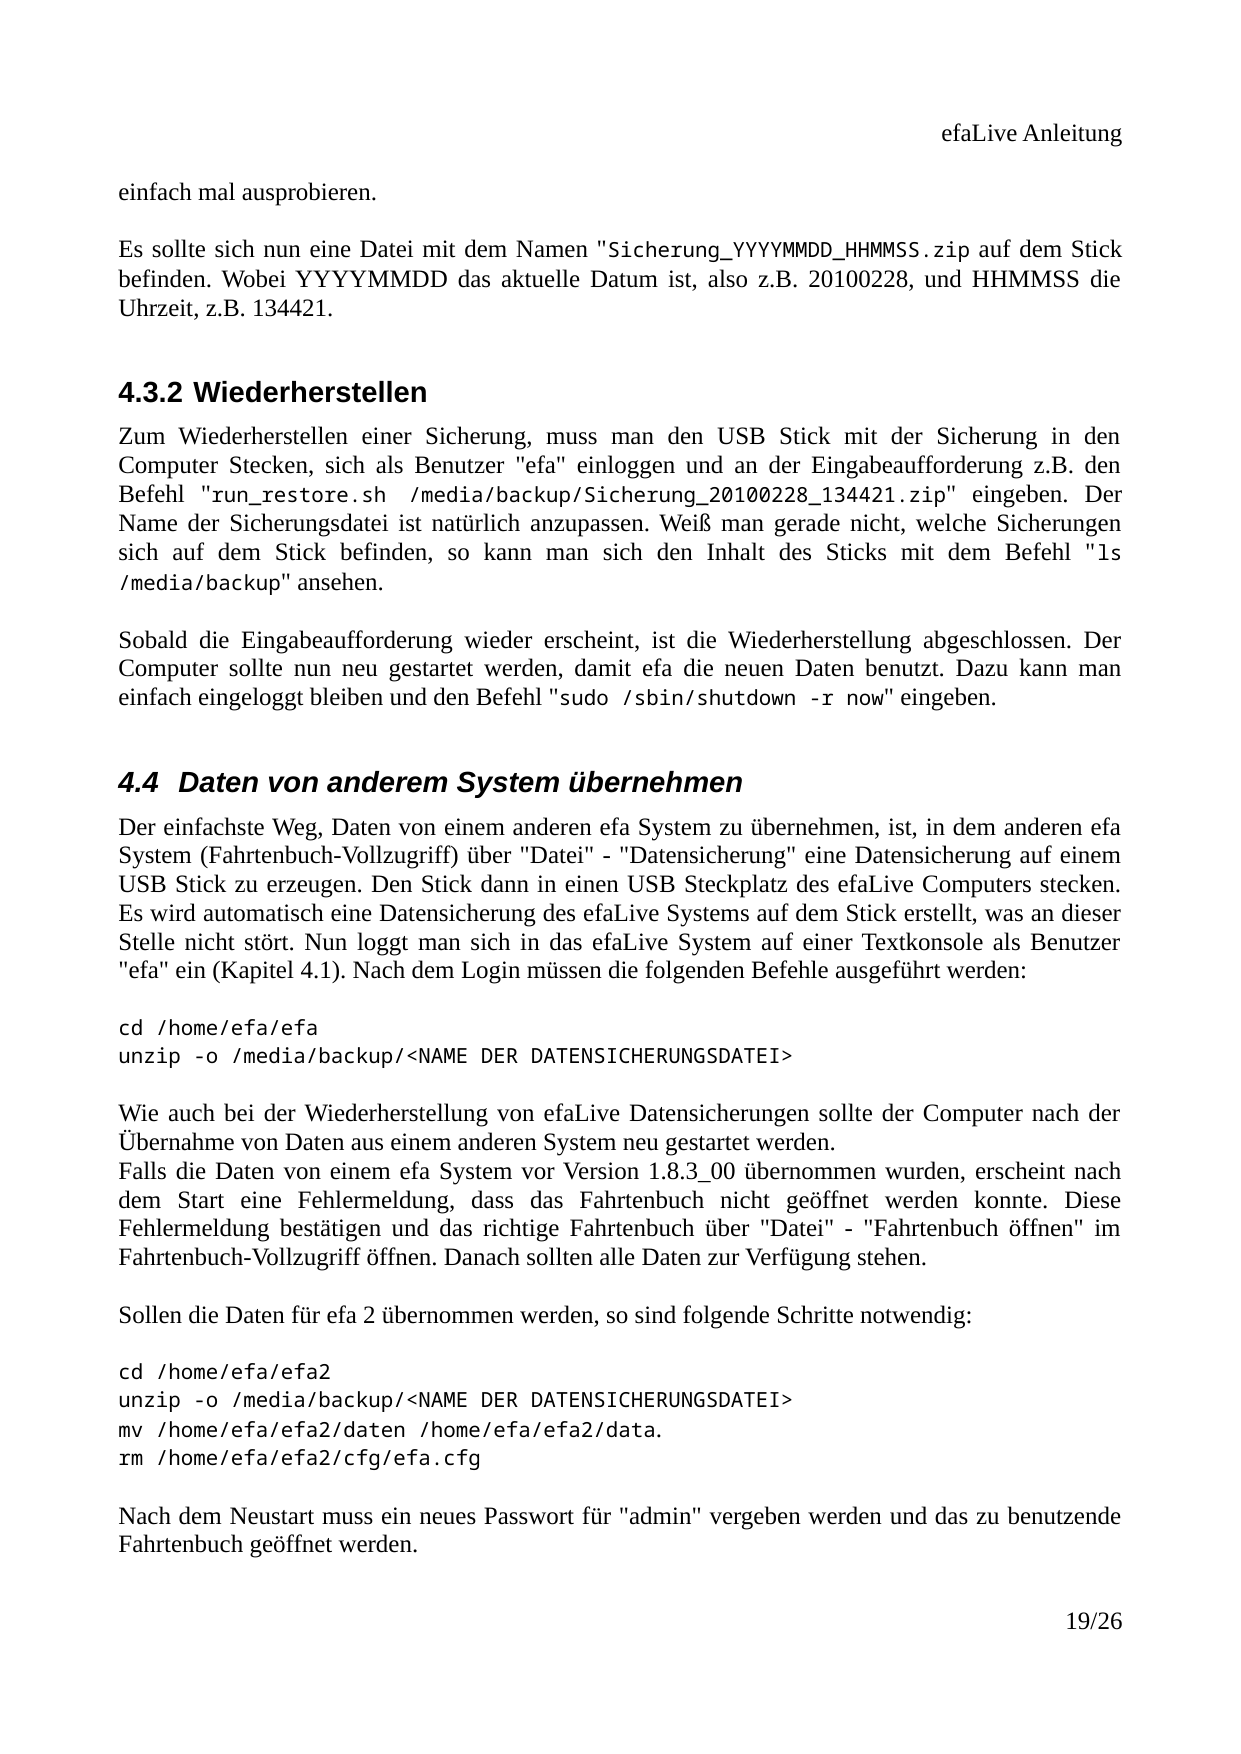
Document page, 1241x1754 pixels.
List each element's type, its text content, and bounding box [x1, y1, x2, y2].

text Der einfachste Weg, Daten von einem anderen efa System zu übernehmen, ist, in dem anderen efa System (Fahrtenbuch-Vollzugriff) über "Datei" - "Datensicherung" eine Datensicherung auf einem USB Stick zu erzeugen. Den Stick dann in einen USB Steckplatz des efaLive Computers stecken. Es wird automatisch eine Datensicherung des efaLive Systems auf dem Stick erstellt, was an dieser Stelle nicht stört. Nun loggt man sich in das efaLive System auf einer Textkonsole als Benutzer "efa" ein (Kapitel 4.1). Nach dem Login müssen die folgenden Befehle ausgeführt werden: [118, 812, 1122, 984]
text Nach dem Neustart muss ein neues Passwort für "admin" vergeben werden und das zu benutzende Fahrtenbuch geöffnet werden. [118, 1501, 1122, 1558]
text cd /home/efa/efa2 [118, 1357, 1122, 1386]
text Sollen die Daten für efa 2 übernommen werden, so sind folgende Schritte notwendig: [118, 1300, 1122, 1328]
subtitle Daten von anderem System übernehmen [118, 766, 1122, 799]
text einfach mal ausprobieren. [118, 177, 1122, 206]
text Zum Wiederherstellen einer Sicherung, muss man den USB Stick mit der Sicherung in den Computer Stecken, sich als Benutzer "efa" einloggen und an der Eingabeaufforderung z.B. den Befehl "run_restore.sh /media/backup/Sicherung_20100228_134421.zip" eingeben. Der Name der Sicherungsdatei ist natürlich anzupassen. Weiß man gerade nicht, welche Sicherungen sich auf dem Stick befinden, so kann man sich den Inhalt des Sticks mit dem Befehl "ls /media/backup" ansehen. [118, 421, 1122, 596]
text unzip -o /media/backup/<NAME DER DATENSICHERUNGSDATEI> [118, 1041, 1122, 1070]
text Es sollte sich nun eine Datei mit dem Namen "Sicherung_YYYYMMDD_HHMMSS.zip auf dem Stick befinden. Wobei YYYYMMDD das aktuelle Datum ist, also z.B. 20100228, und HHMMSS die Uhrzeit, z.B. 134421. [118, 234, 1122, 322]
text unzip -o /media/backup/<NAME DER DATENSICHERUNGSDATEI> [118, 1386, 1122, 1414]
text cd /home/efa/efa [118, 1013, 1122, 1041]
text rm /home/efa/efa2/cfg/efa.cfg [118, 1443, 1122, 1472]
text Falls die Daten von einem efa System vor Version 1.8.3_00 übernommen wurden, erscheint nach dem Start eine Fehlermeldung, dass das Fahrtenbuch nicht geöffnet werden konnte. Diese Fehlermeldung bestätigen und das richtige Fahrtenbuch über "Datei" - "Fahrtenbuch öffnen" im Fahrtenbuch-Vollzugriff öffnen. Danach sollten alle Daten zur Verfügung stehen. [118, 1156, 1122, 1271]
text Wie auch bei der Wiederherstellung von efaLive Datensicherungen sollte der Computer nach der Übernahme von Daten aus einem anderen System neu gestartet werden. [118, 1098, 1122, 1156]
subtitle Wiederherstellen [118, 375, 1122, 409]
text mv /home/efa/efa2/daten /home/efa/efa2/data. [118, 1414, 1122, 1443]
text Sobald die Eingabeaufforderung wieder erscheint, ist die Wiederherstellung abgeschlossen. Der Computer sollte nun neu gestartet werden, damit efa die neuen Daten benutzt. Dazu kann man einfach eingeloggt bleiben und den Befehl "sudo /sbin/shutdown -r now" eingeben. [118, 625, 1122, 712]
